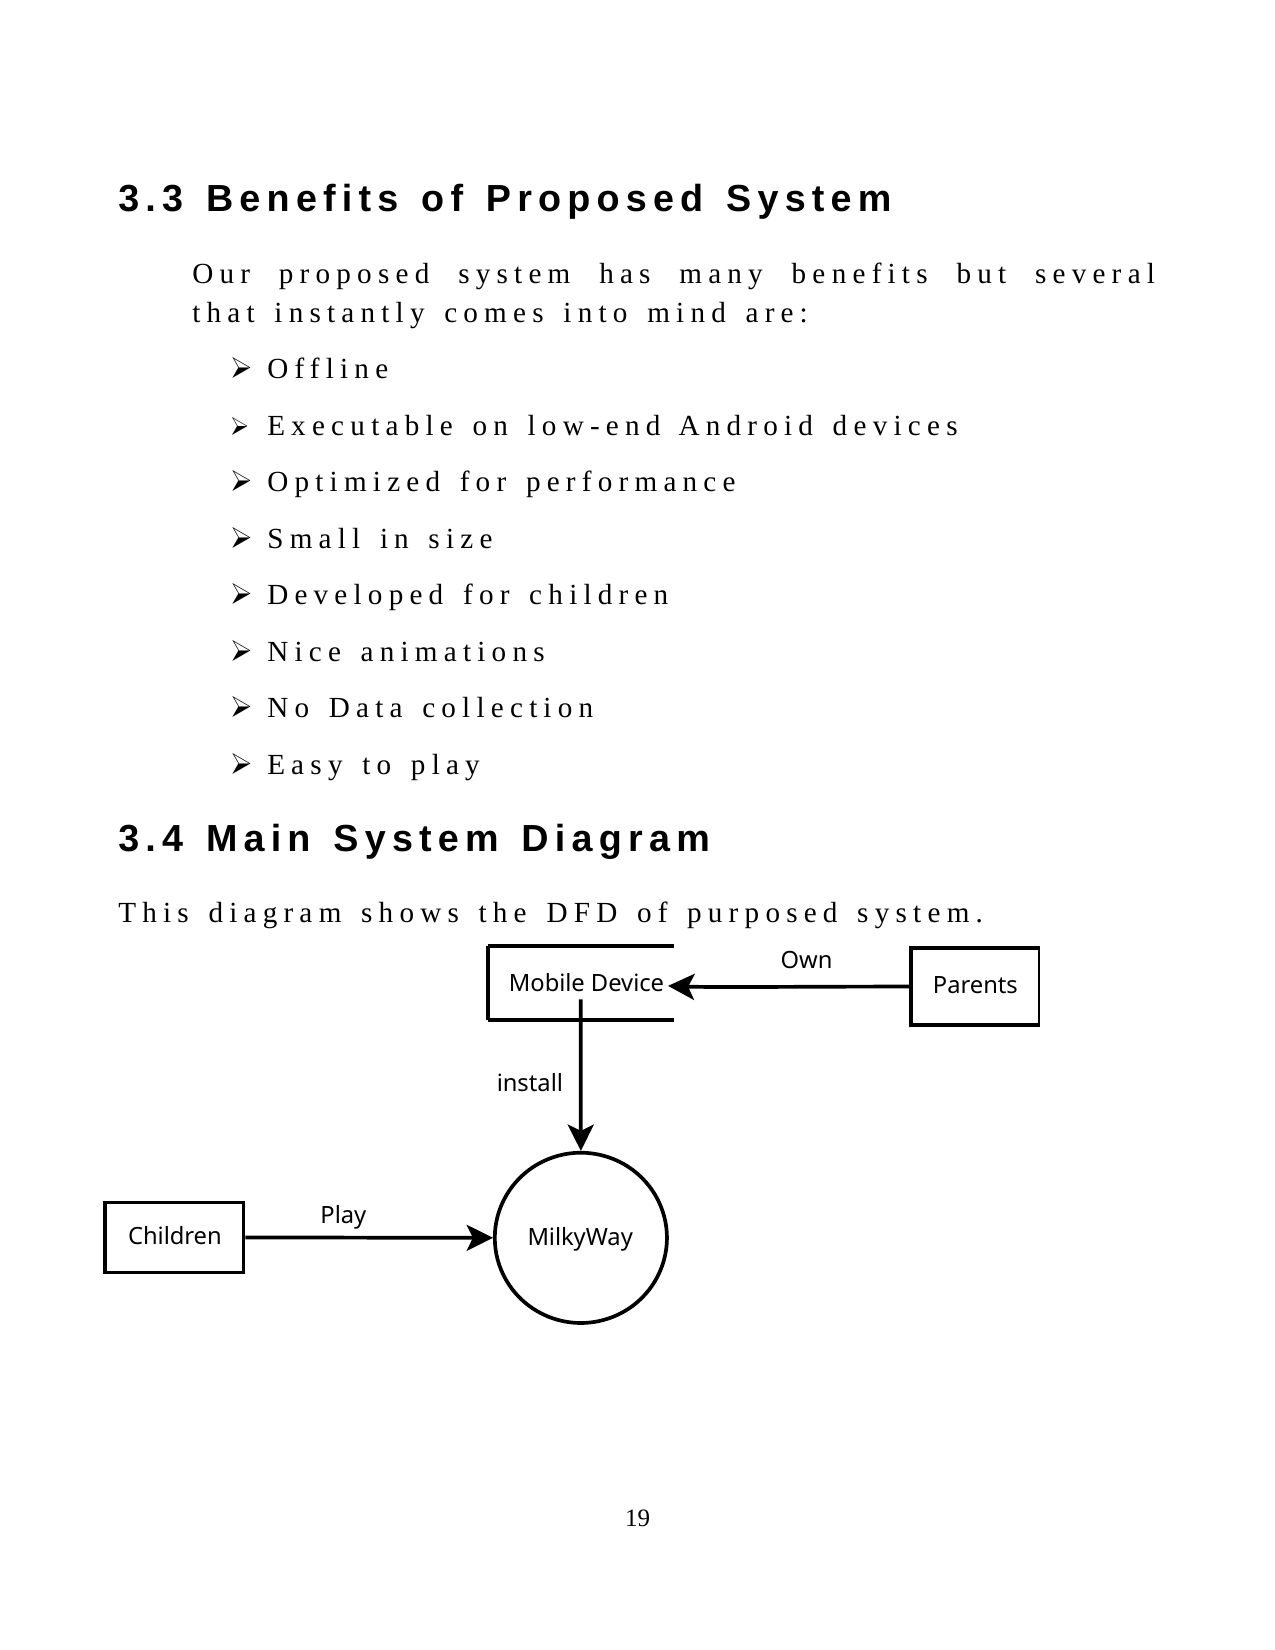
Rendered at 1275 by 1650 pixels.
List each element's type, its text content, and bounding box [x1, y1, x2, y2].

list Small in size [229, 521, 1157, 554]
list Developed for children [229, 577, 1157, 611]
list Offline [229, 351, 1157, 385]
list Optimized for performance [229, 464, 1157, 498]
text This diagram shows the DFD of purposed system. [118, 895, 1157, 929]
subtitle 3.4 Main System Diagram [118, 816, 1157, 859]
list Executable on low-end Android devices [229, 408, 1157, 441]
text Our proposed system has many benefits but several that instantly comes into mind are: [192, 256, 1157, 328]
list Nice animations [229, 634, 1157, 667]
list No Data collection [229, 690, 1157, 724]
list Easy to play [229, 747, 1157, 781]
subtitle 3.3 Benefits of Proposed System [118, 176, 1157, 220]
